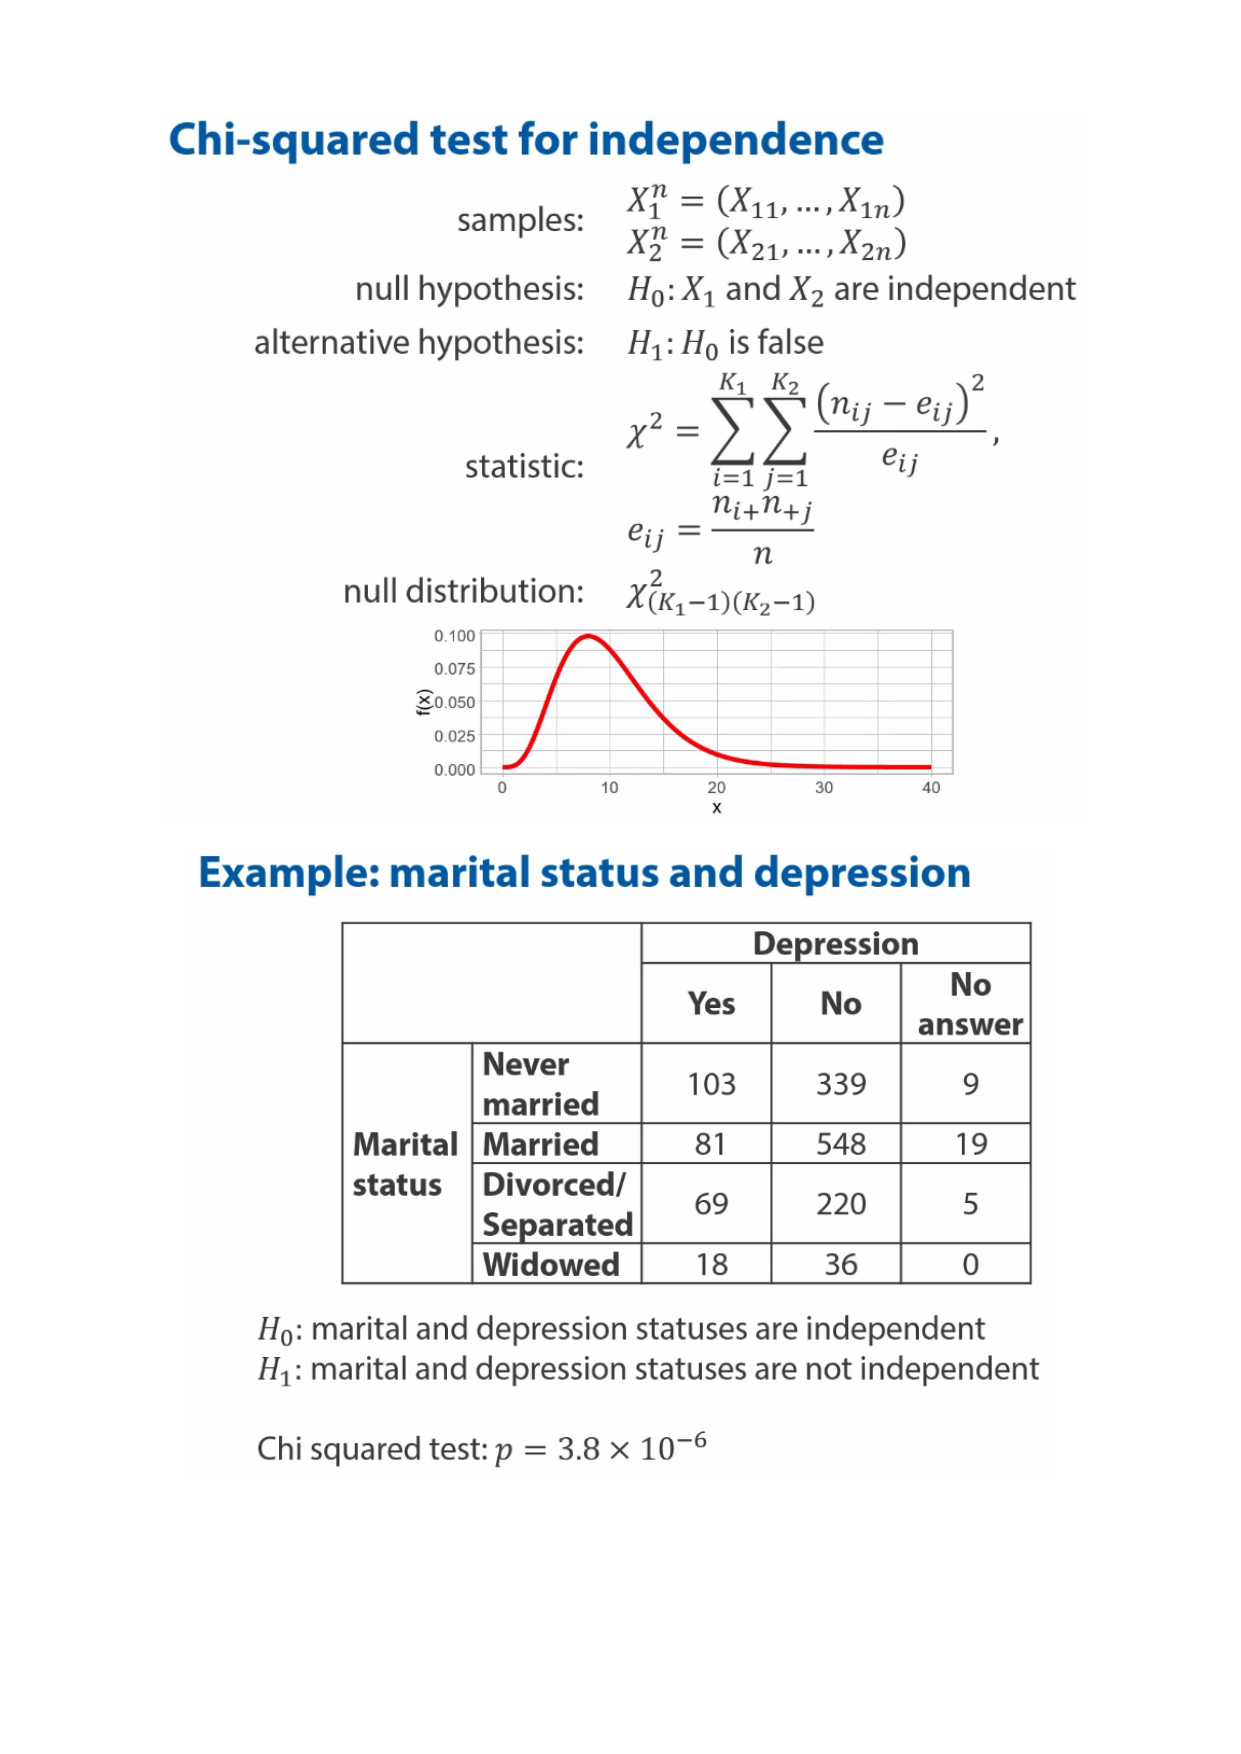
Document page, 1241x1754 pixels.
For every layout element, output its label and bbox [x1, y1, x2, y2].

picture [191, 852, 1049, 1474]
picture [159, 118, 1081, 819]
